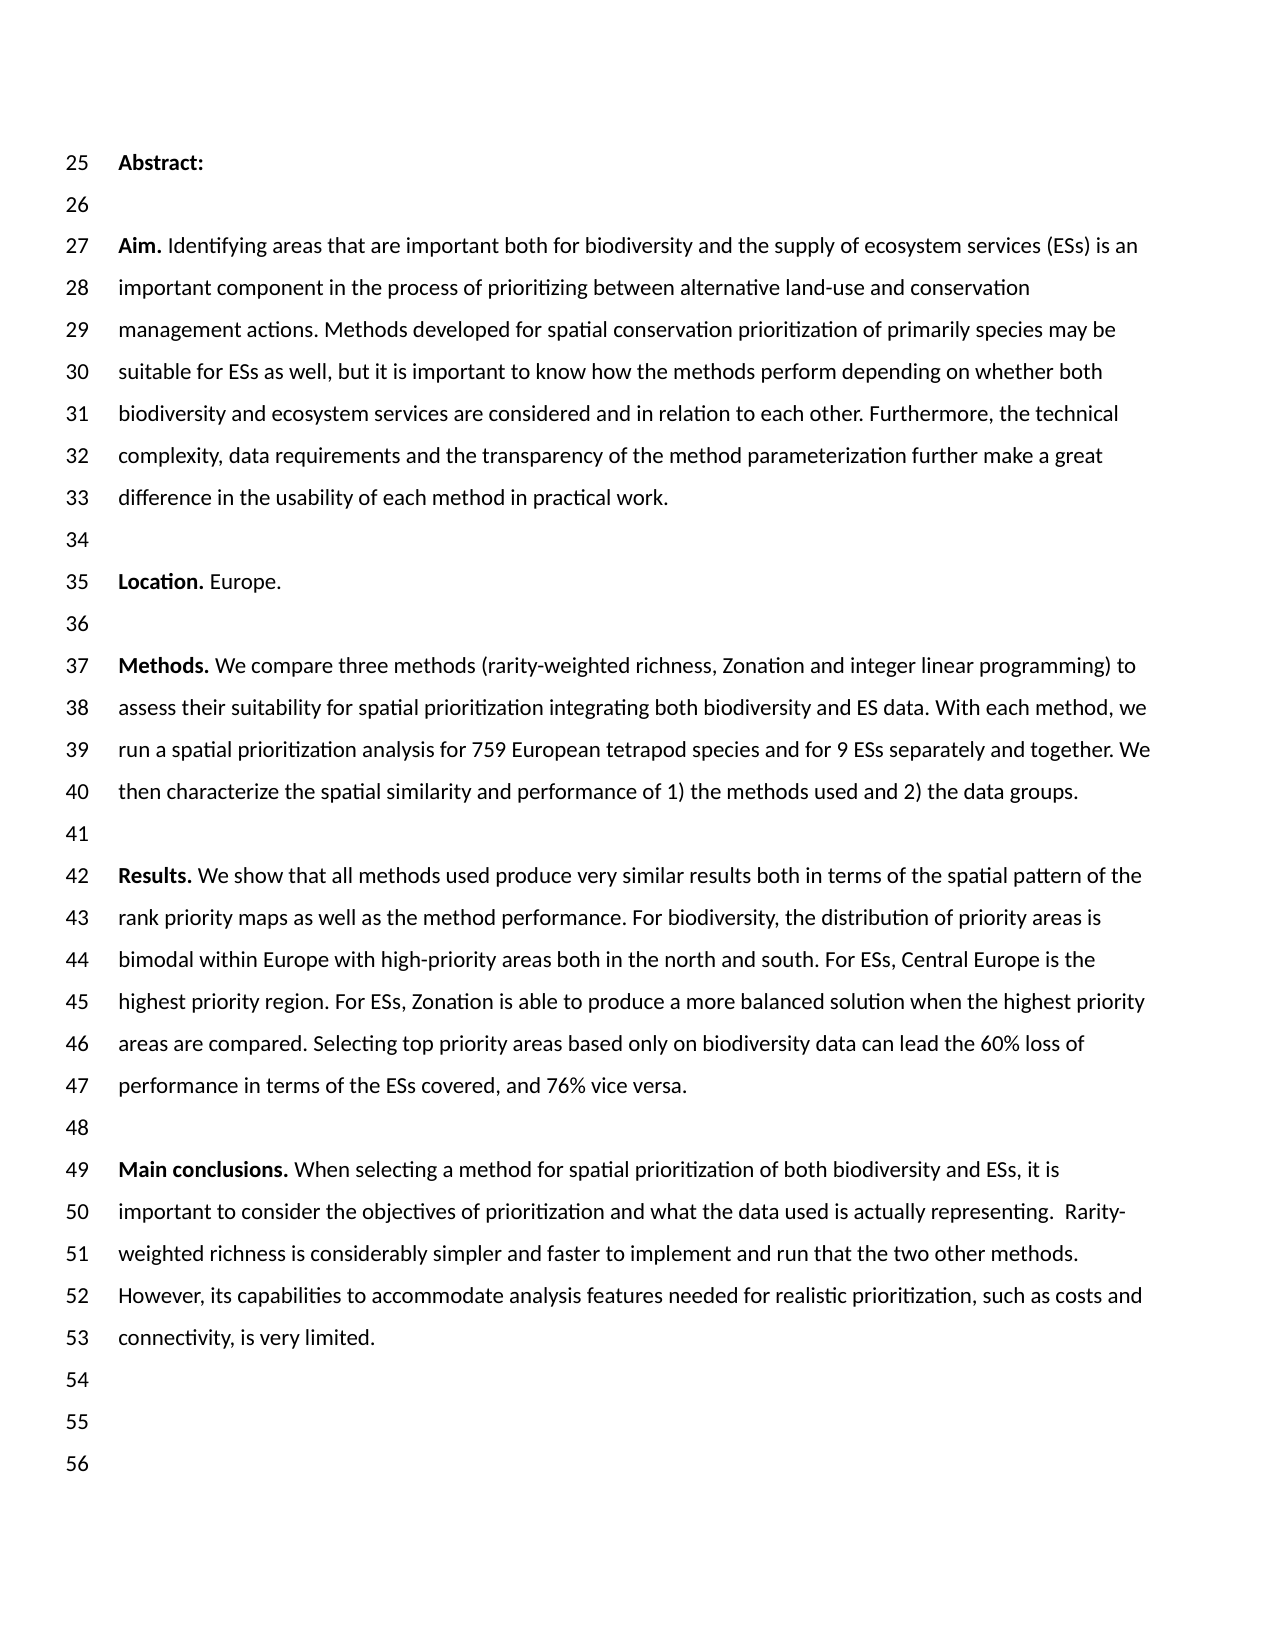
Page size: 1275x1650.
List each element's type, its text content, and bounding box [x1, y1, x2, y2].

text Results. We show that all methods used produce very similar results both in terms of the spatial pattern of the rank priority maps as well as the method performance. For biodiversity, the distribution of priority areas is bimodal within Europe with high-priority areas both in the north and south. For ESs, Central Europe is the highest priority region. For ESs, Zonation is able to produce a more balanced solution when the highest priority areas are compared. Selecting top priority areas based only on biodiversity data can lead the 60% loss of performance in terms of the ESs covered, and 76% vice versa. [118, 861, 1157, 1099]
text Location. Europe. [118, 567, 1157, 595]
text Aim. Identifying areas that are important both for biodiversity and the supply of ecosystem services (ESs) is an important component in the process of prioritizing between alternative land-use and conservation management actions. Methods developed for spatial conservation prioritization of primarily species may be suitable for ESs as well, but it is important to know how the methods perform depending on whether both biodiversity and ecosystem services are considered and in relation to each other. Furthermore, the technical complexity, data requirements and the transparency of the method parameterization further make a great difference in the usability of each method in practical work. [118, 232, 1157, 511]
text Methods. We compare three methods (rarity-weighted richness, Zonation and integer linear programming) to assess their suitability for spatial prioritization integrating both biodiversity and ES data. With each method, we run a spatial prioritization analysis for 759 European tetrapod species and for 9 ESs separately and together. We then characterize the spatial similarity and performance of 1) the methods used and 2) the data groups. [118, 651, 1157, 805]
text Abstract: [118, 148, 1157, 176]
text Main conclusions. When selecting a method for spatial prioritization of both biodiversity and ESs, it is important to consider the objectives of prioritization and what the data used is actually representing. Rarity-weighted richness is considerably simpler and faster to implement and run that the two other methods. However, its capabilities to accommodate analysis features needed for realistic prioritization, such as costs and connectivity, is very limited. [118, 1155, 1157, 1351]
